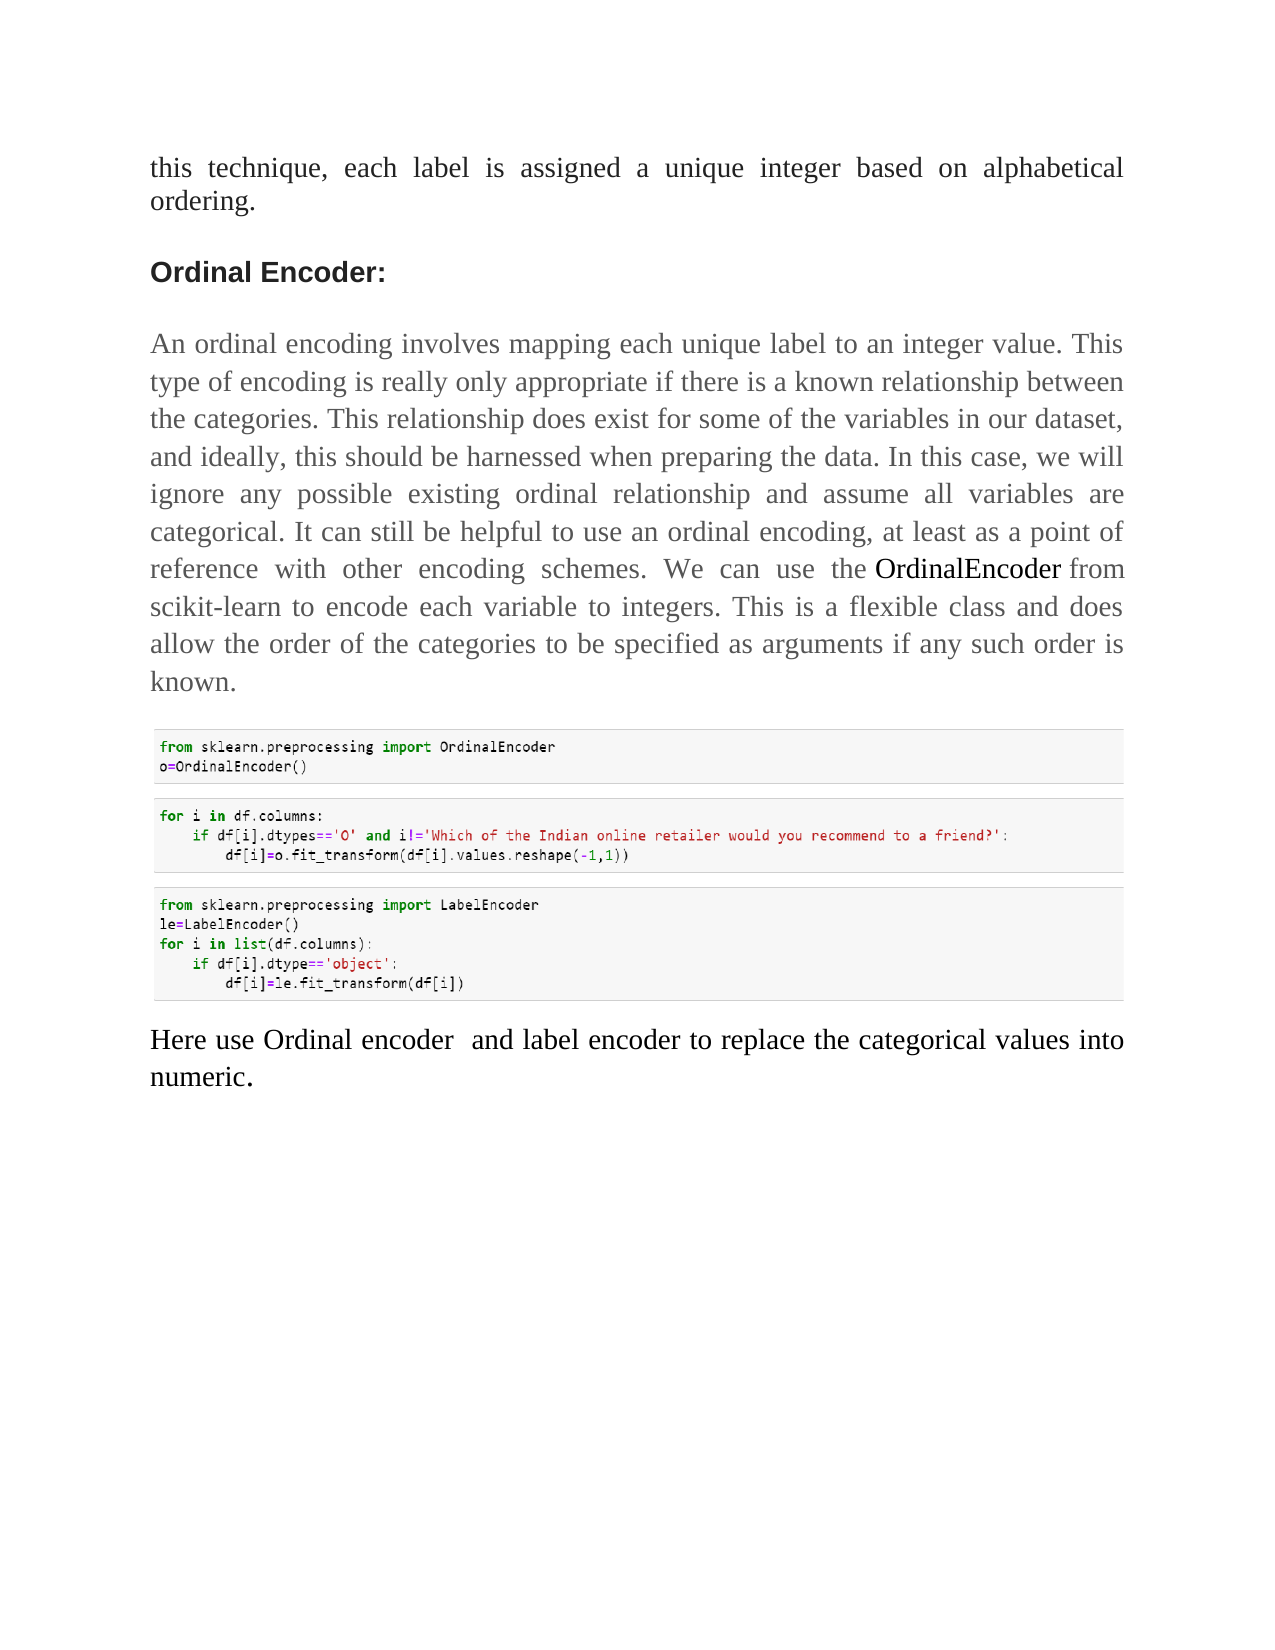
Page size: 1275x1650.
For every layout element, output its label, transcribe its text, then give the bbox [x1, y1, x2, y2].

text Ordinal Encoder: [150, 256, 1125, 289]
text An ordinal encoding involves mapping each unique label to an integer value. This type of encoding is really only appropriate if there is a known relationship between the categories. This relationship does exist for some of the variables in our dataset, and ideally, this should be harnessed when preparing the data. In this case, we will ignore any possible existing ordinal relationship and assume all variables are categorical. It can still be helpful to use an ordinal encoding, at least as a point of reference with other encoding schemes. We can use the OrdinalEncoder from scikit-learn to encode each variable to integers. This is a flexible class and does allow the order of the categories to be specified as arguments if any such order is known. [150, 323, 1125, 698]
text this technique, each label is assigned a unique integer based on alphabetical ordering. [150, 150, 1125, 217]
text Here use Ordinal encoder and label encoder to replace the categorical values into numeric. [150, 1022, 1125, 1094]
